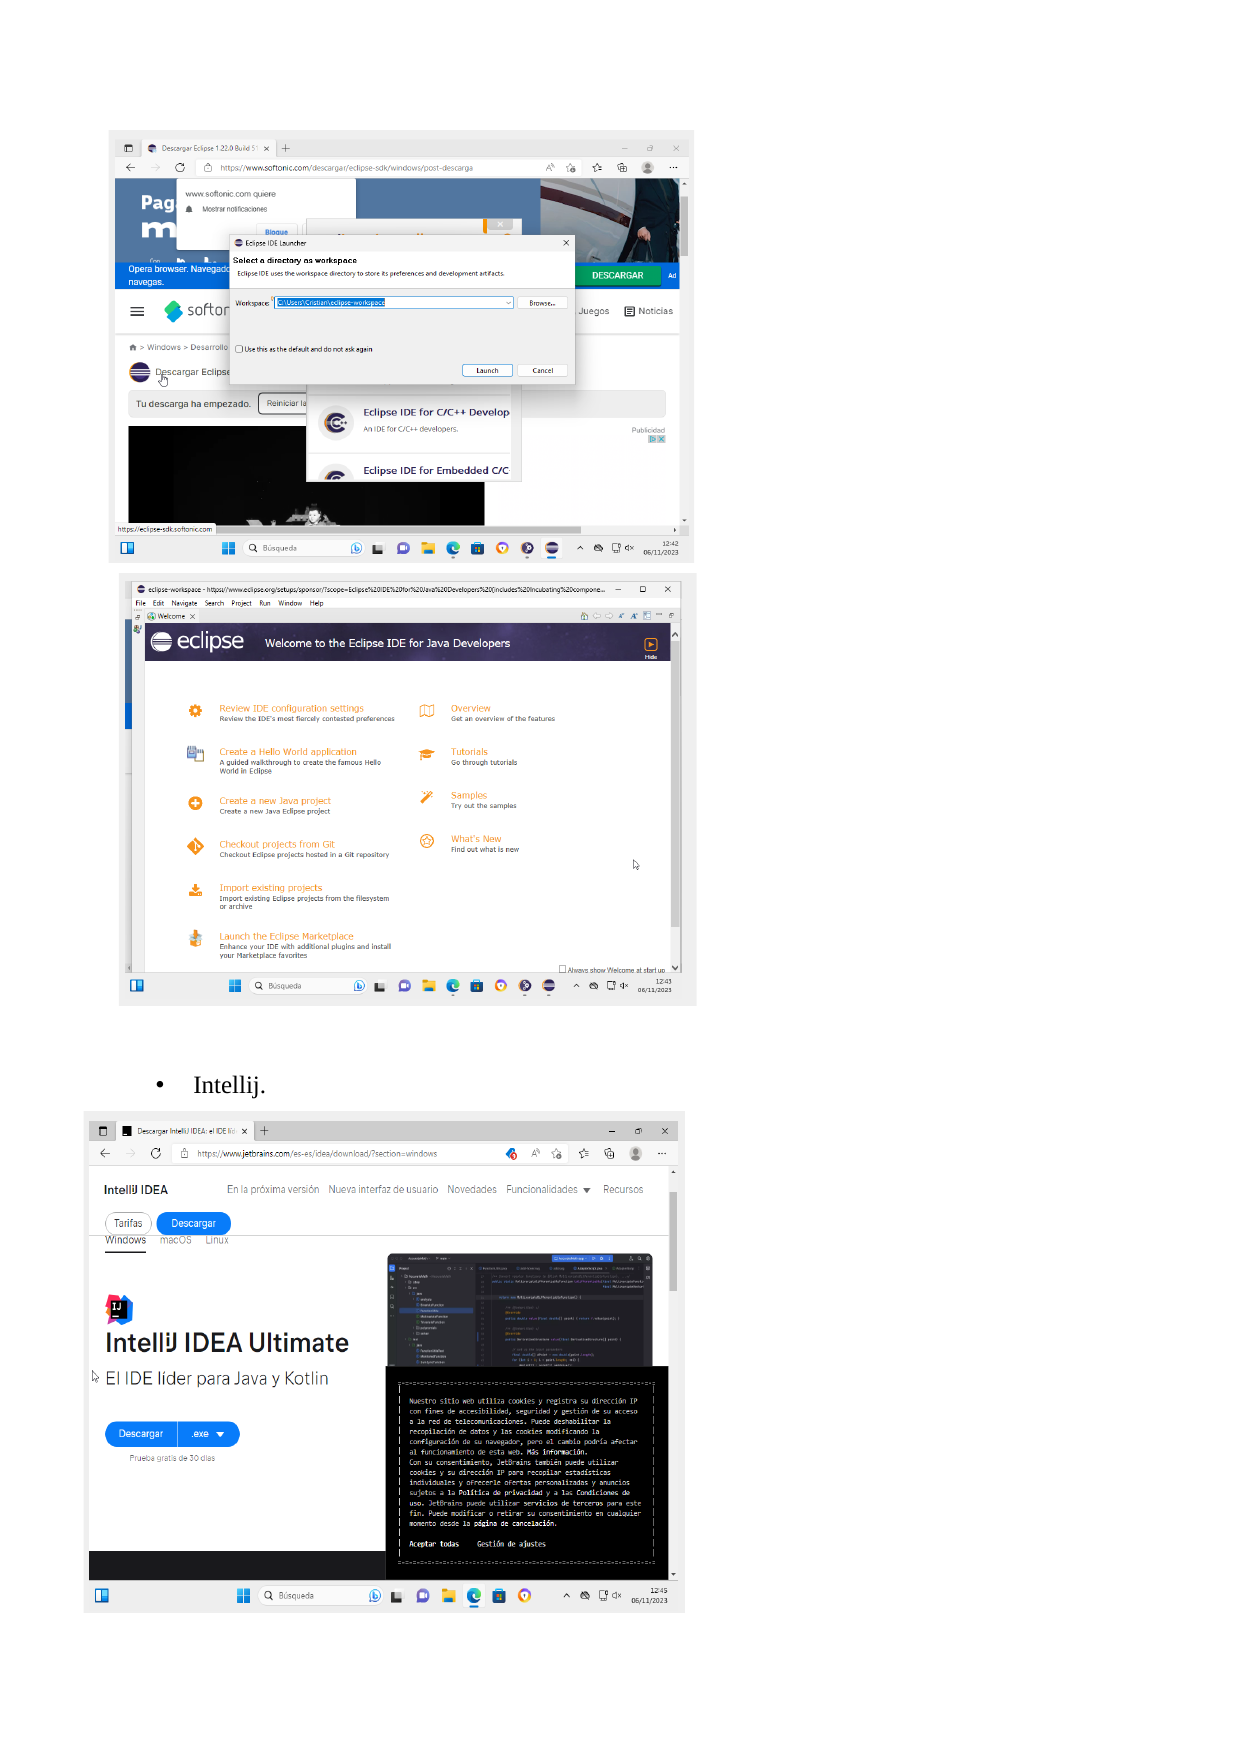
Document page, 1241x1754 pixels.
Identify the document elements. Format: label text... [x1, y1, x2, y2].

list Intellij. [156, 1070, 1122, 1099]
picture [108, 130, 695, 563]
picture [118, 573, 697, 1006]
picture [83, 1111, 685, 1613]
